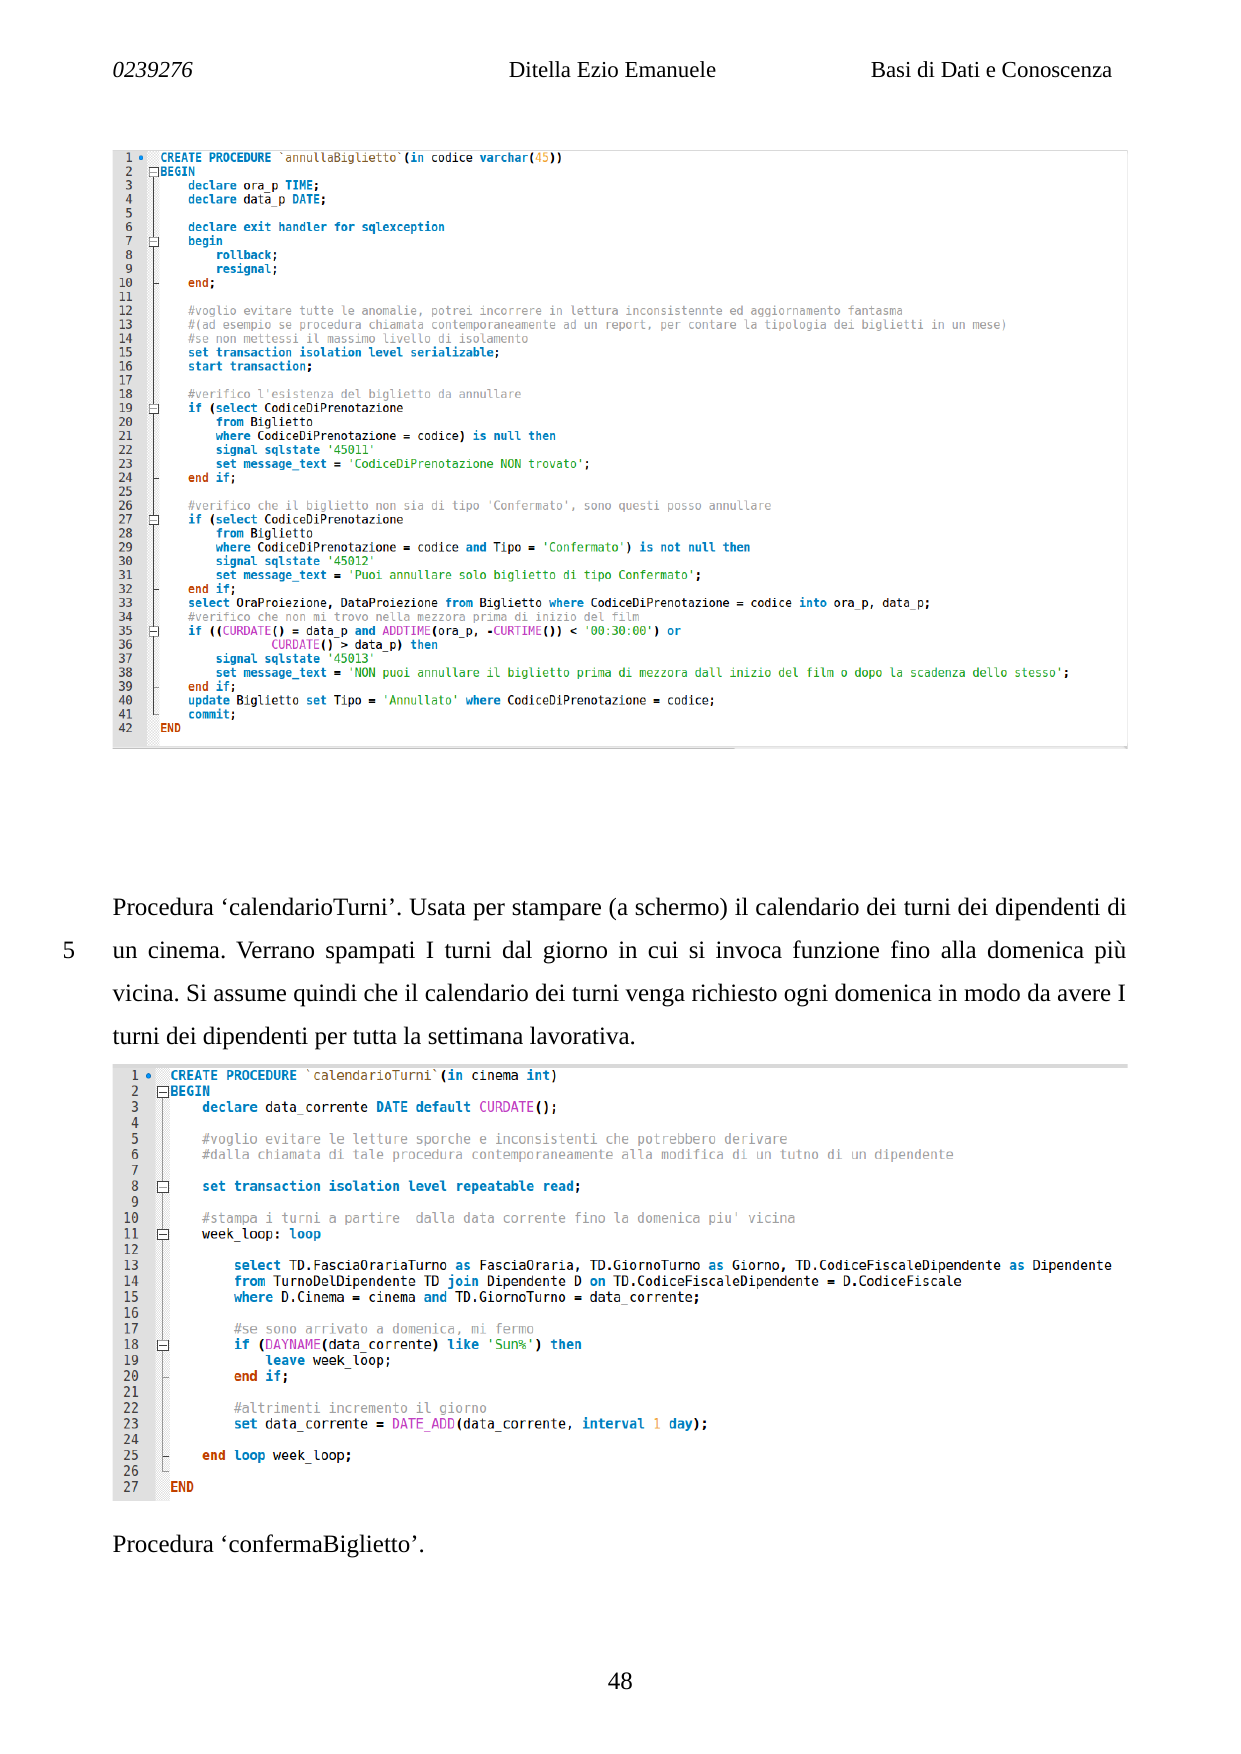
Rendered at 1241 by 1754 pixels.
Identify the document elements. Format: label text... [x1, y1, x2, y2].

picture [112, 150, 1128, 749]
picture [112, 1064, 1128, 1501]
text Procedura ‘confermaBiglietto’. [112, 1501, 1128, 1558]
text Procedura ‘calendarioTurni’. Usata per stampare (a schermo) il calendario dei turni dei dipendenti di un cinema. Verrano spampati I turni dal giorno in cui si invoca funzione fino alla domenica più vicina. Si assume quindi che il calendario dei turni venga richiesto ogni domenica in modo da avere I turni dei dipendenti per tutta la settimana lavorativa. [112, 892, 1128, 1050]
